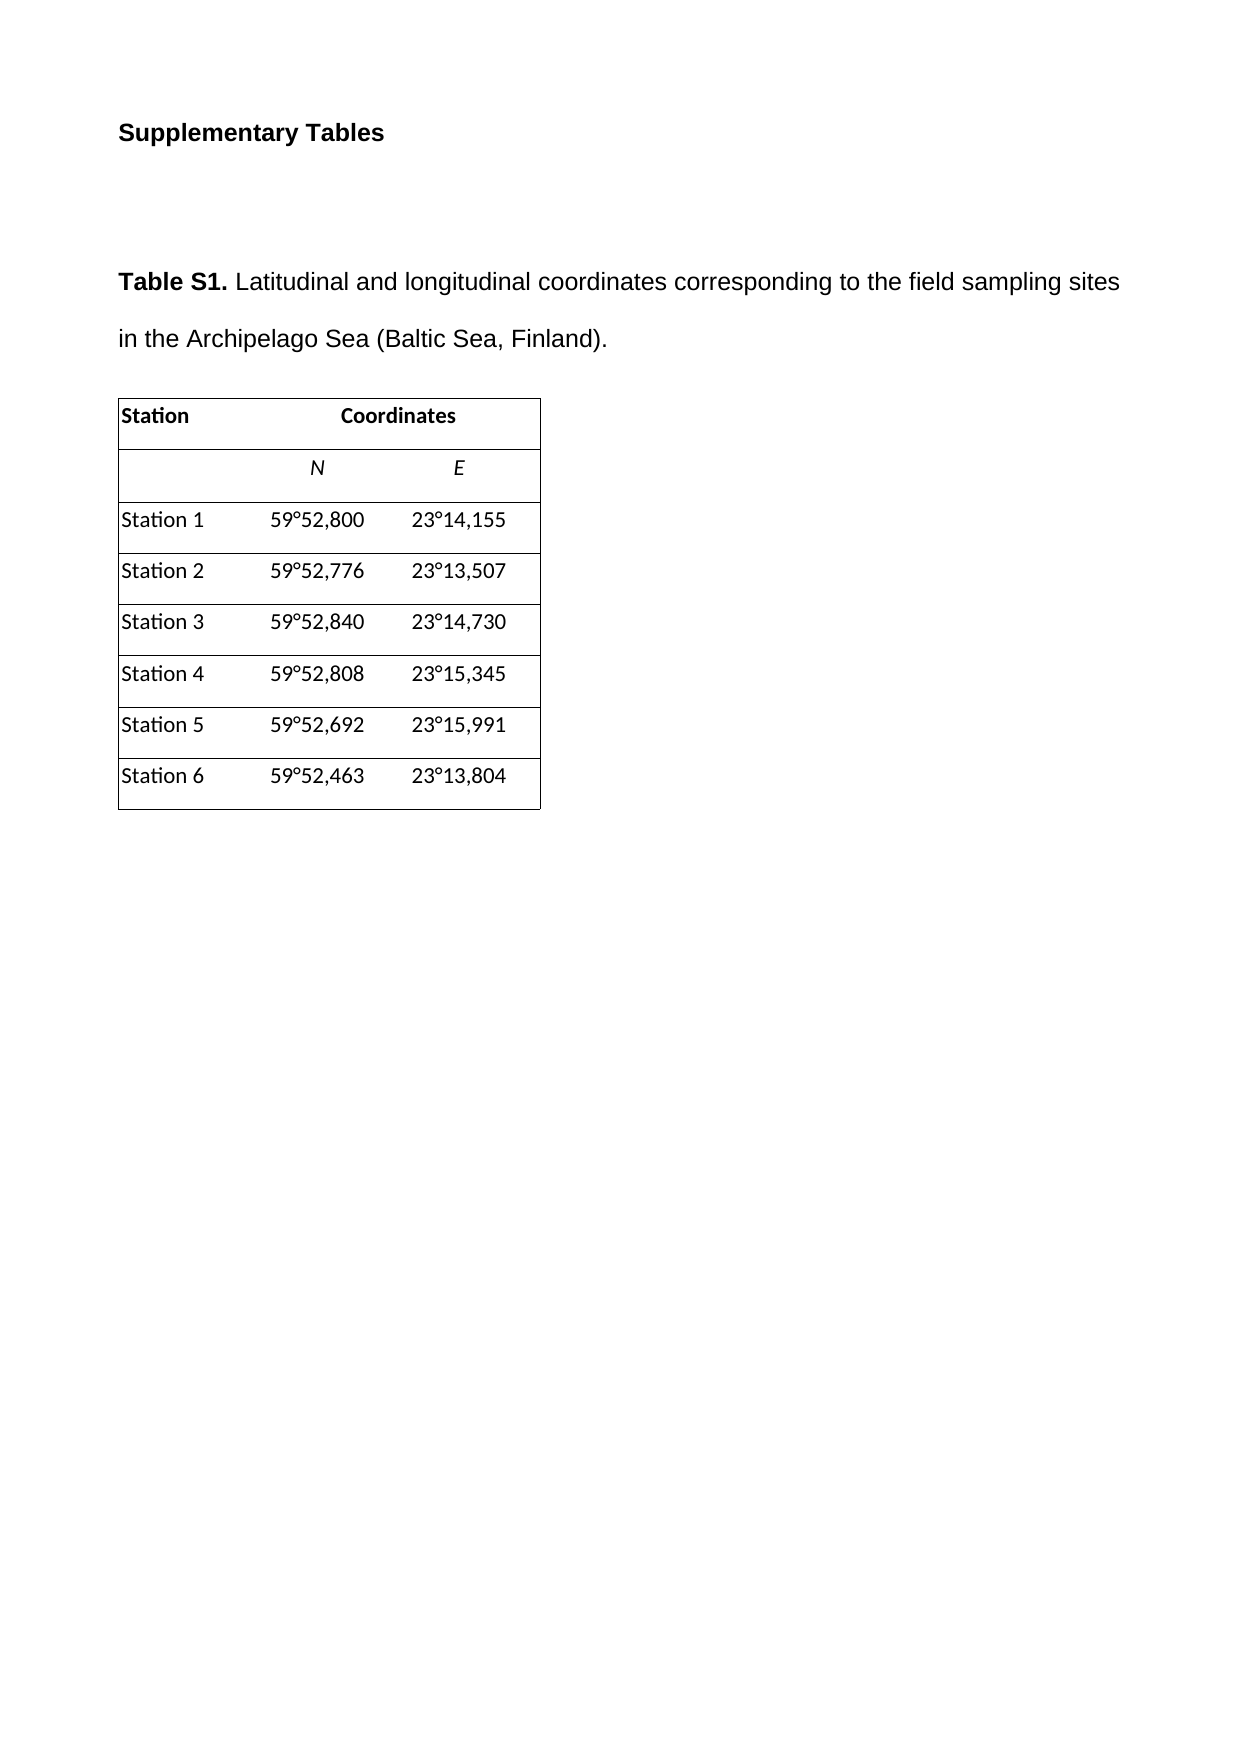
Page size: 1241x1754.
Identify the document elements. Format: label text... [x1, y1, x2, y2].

table_cell 59°52,800 [257, 503, 378, 553]
table_cell Station 2 [119, 554, 257, 604]
table_cell 23°15,345 [378, 656, 540, 706]
table_header Coordinates [257, 399, 540, 449]
table_cell Station 5 [119, 708, 257, 758]
table_cell 23°15,991 [378, 708, 540, 758]
table_cell 59°52,840 [257, 605, 378, 655]
table_cell Station 4 [119, 656, 257, 706]
table_header Station [119, 399, 257, 449]
table_cell 59°52,808 [257, 656, 378, 706]
table_cell Station 6 [119, 759, 257, 809]
table_cell N [257, 450, 378, 501]
table_cell Station 3 [119, 605, 257, 655]
table_cell 23°14,155 [378, 503, 540, 553]
text Supplementary Tables [118, 118, 1122, 147]
table_cell 23°13,507 [378, 554, 540, 604]
table_cell 59°52,776 [257, 554, 378, 604]
table_cell [119, 450, 257, 501]
table_cell 23°14,730 [378, 605, 540, 655]
table_cell 23°13,804 [378, 759, 540, 809]
table_cell E [378, 450, 540, 501]
table_cell 59°52,463 [257, 759, 378, 809]
table_cell 59°52,692 [257, 708, 378, 758]
text Table S1. Latitudinal and longitudinal coordinates corresponding to the field sampling sites in the Archipelago Sea (Baltic Sea, Finland). [118, 266, 1122, 353]
table_cell Station 1 [119, 503, 257, 553]
